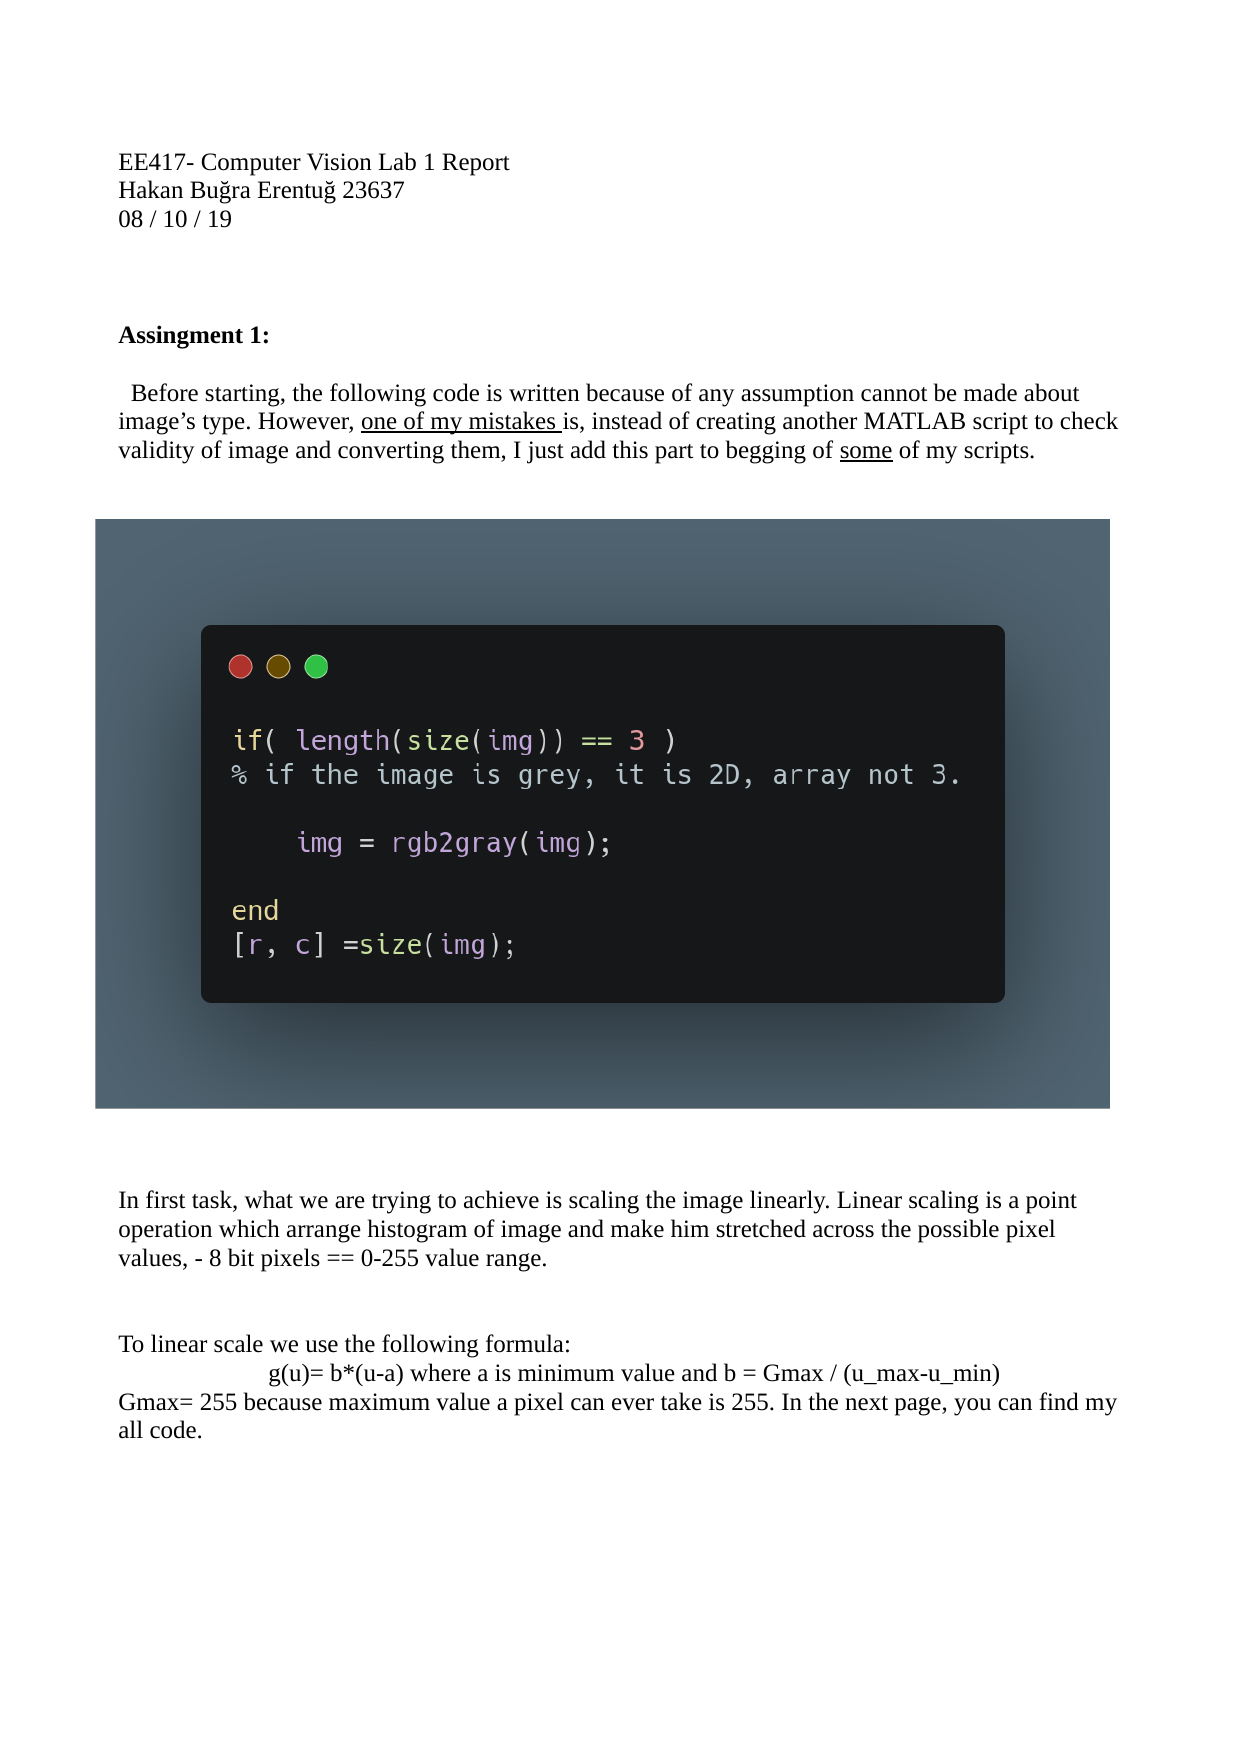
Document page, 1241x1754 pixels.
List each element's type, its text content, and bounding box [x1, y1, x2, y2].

text g(u)= b*(u-a) where a is minimum value and b = Gmax / (u_max-u_min) Gmax= 255 because maximum value a pixel can ever take is 255. In the next page, you can find my all code. [118, 1358, 1122, 1444]
text Assingment 1: [118, 320, 1122, 349]
text Before starting, the following code is written because of any assumption cannot be made about image’s type. However, one of my mistakes is, instead of creating another MATLAB script to check validity of image and converting them, I just add this part to begging of some of my scripts. [118, 378, 1122, 464]
text In first task, what we are trying to achieve is scaling the image linearly. Linear scaling is a point operation which arrange histogram of image and make him stretched across the possible pixel values, - 8 bit pixels == 0-255 value range. [118, 1186, 1122, 1272]
picture [95, 518, 1110, 1109]
text To linear scale we use the following formula: [118, 1301, 1122, 1358]
